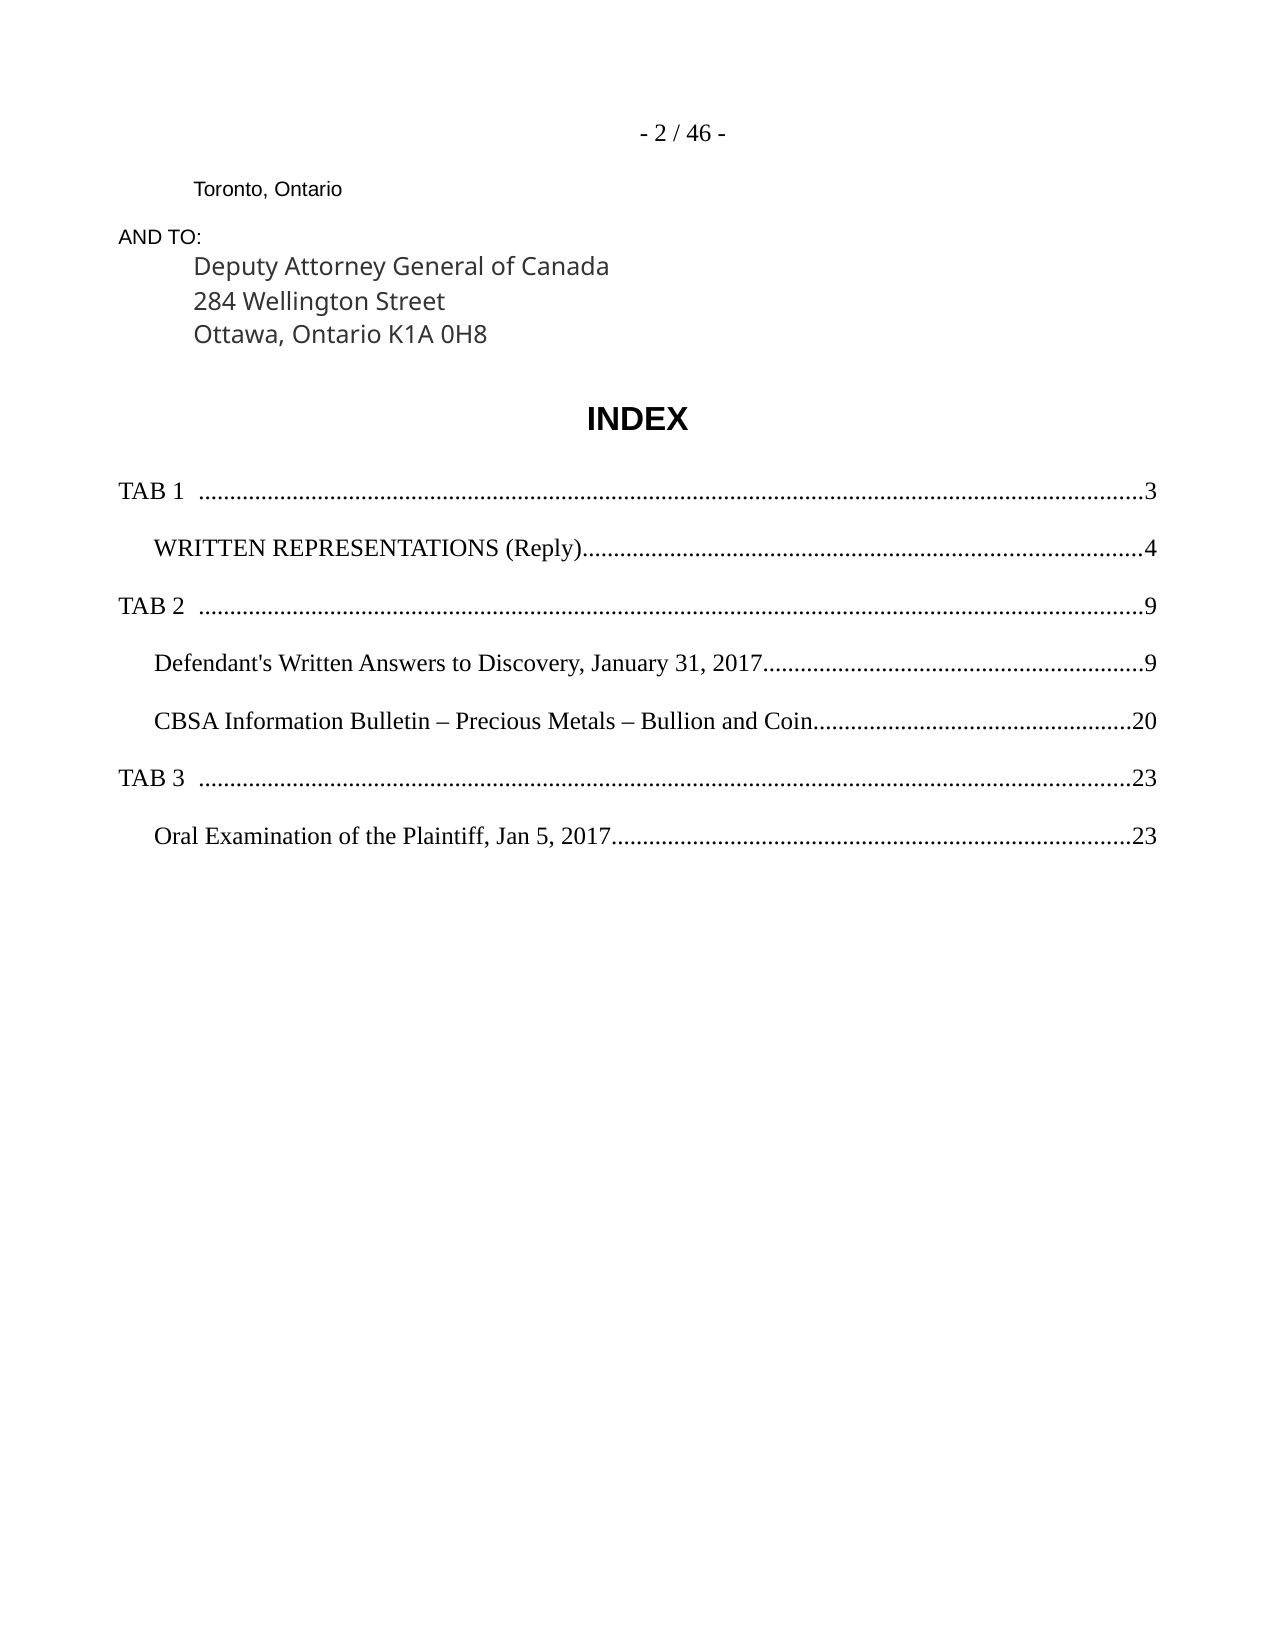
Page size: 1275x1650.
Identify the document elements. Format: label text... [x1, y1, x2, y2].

subtitle Defendant's Written Answers to Discovery, January 31, 2017 9 [148, 648, 1157, 677]
subtitle TAB 3 23 [118, 763, 1157, 792]
subtitle Deputy Attorney General of Canada 284 Wellington Street Ottawa, Ontario K1A 0H8 [193, 249, 1157, 351]
subtitle Oral Examination of the Plaintiff, Jan 5, 2017 23 [148, 821, 1157, 850]
subtitle TAB 2 9 [118, 591, 1157, 620]
subtitle WRITTEN REPRESENTATIONS (Reply) 4 [148, 533, 1157, 562]
subtitle Toronto, Ontario [193, 177, 1157, 201]
subtitle INDEX [118, 399, 1157, 438]
subtitle CBSA Information Bulletin – Precious Metals – Bullion and Coin 20 [148, 706, 1157, 735]
subtitle TAB 1 3 [118, 476, 1157, 505]
subtitle AND TO: [118, 225, 1157, 249]
